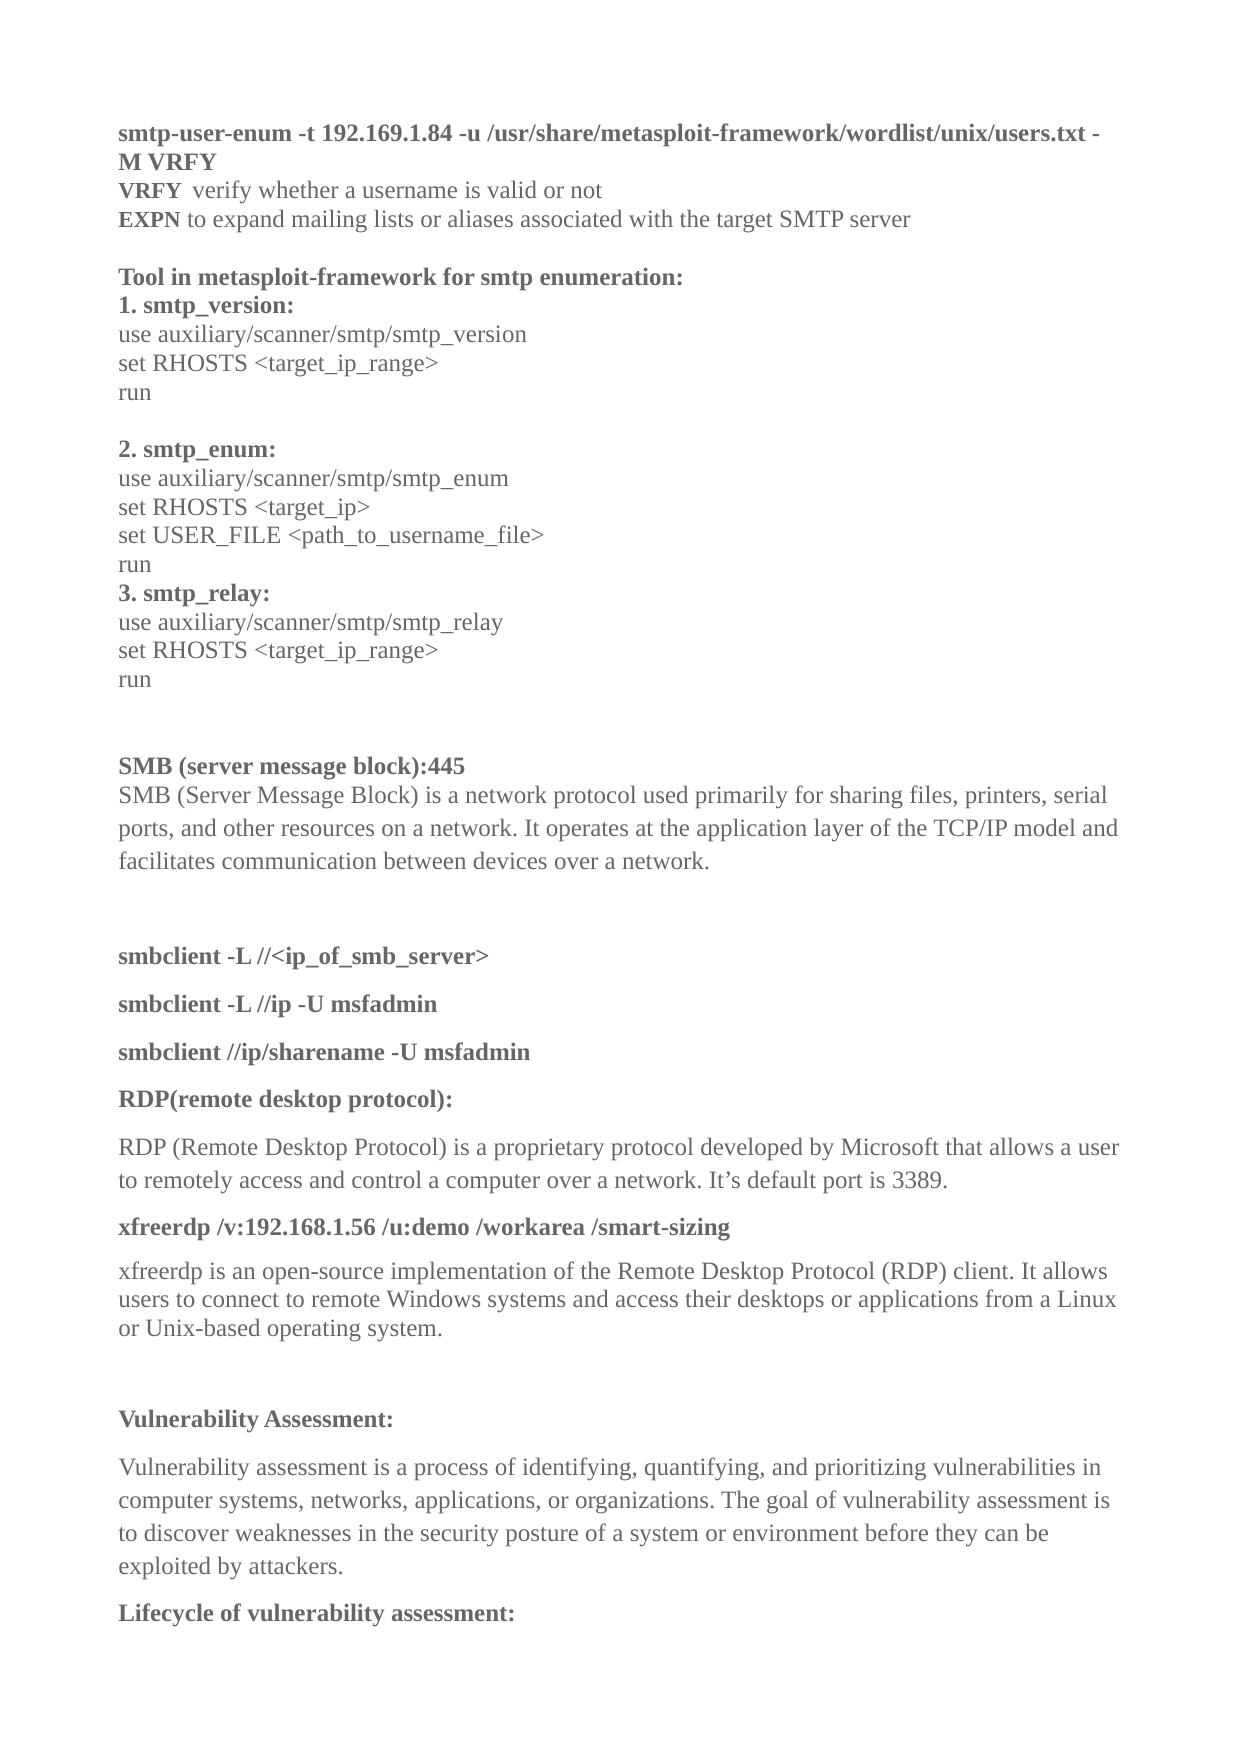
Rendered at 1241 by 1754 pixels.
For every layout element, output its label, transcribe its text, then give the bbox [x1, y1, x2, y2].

text use auxiliary/scanner/smtp/smtp_version [118, 319, 1122, 348]
text Lifecycle of vulnerability assessment: [118, 1598, 1122, 1627]
text set RHOSTS <target_ip_range> [118, 636, 1122, 664]
text Vulnerability Assessment: [118, 1404, 1122, 1433]
text 2. smtp_enum: [118, 434, 1122, 463]
text xfreerdp /v:192.168.1.56 /u:demo /workarea /smart-sizing [118, 1212, 1122, 1241]
text smbclient //ip/sharename -U msfadmin [118, 1037, 1122, 1065]
text use auxiliary/scanner/smtp/smtp_relay [118, 607, 1122, 636]
text use auxiliary/scanner/smtp/smtp_enum [118, 463, 1122, 492]
text set USER_FILE <path_to_username_file> [118, 521, 1122, 549]
text SMB (Server Message Block) is a network protocol used primarily for sharing files, printers, serial ports, and other resources on a network. It operates at the application layer of the TCP/IP model and facilitates communication between devices over a network. [118, 780, 1122, 875]
text 1. smtp_version: [118, 291, 1122, 319]
text 3. smtp_relay: [118, 578, 1122, 607]
text SMB (server message block):445 [118, 751, 1122, 780]
text xfreerdp is an open-source implementation of the Remote Desktop Protocol (RDP) client. It allows users to connect to remote Windows systems and access their desktops or applications from a Linux or Unix-based operating system. [118, 1256, 1122, 1342]
text run [118, 664, 1122, 693]
text Vulnerability assessment is a process of identifying, quantifying, and prioritizing vulnerabilities in computer systems, networks, applications, or organizations. The goal of vulnerability assessment is to discover weaknesses in the security posture of a system or environment before they can be exploited by attackers. [118, 1452, 1122, 1579]
text smbclient -L //ip -U msfadmin [118, 989, 1122, 1018]
text set RHOSTS <target_ip> [118, 492, 1122, 521]
text run [118, 377, 1122, 406]
text Tool in metasploit-framework for smtp enumeration: [118, 262, 1122, 291]
text RDP (Remote Desktop Protocol) is a proprietary protocol developed by Microsoft that allows a user to remotely access and control a computer over a network. It’s default port is 3389. [118, 1132, 1122, 1193]
text EXPN to expand mailing lists or aliases associated with the target SMTP server [118, 204, 1122, 233]
text smtp-user-enum -t 192.169.1.84 -u /usr/share/metasploit-framework/wordlist/unix/users.txt -M VRFY VRFY verify whether a username is valid or not [118, 118, 1122, 204]
text set RHOSTS <target_ip_range> [118, 348, 1122, 377]
text run [118, 549, 1122, 578]
text smbclient -L //<ip_of_smb_server> [118, 941, 1122, 970]
text RDP(remote desktop protocol): [118, 1084, 1122, 1113]
